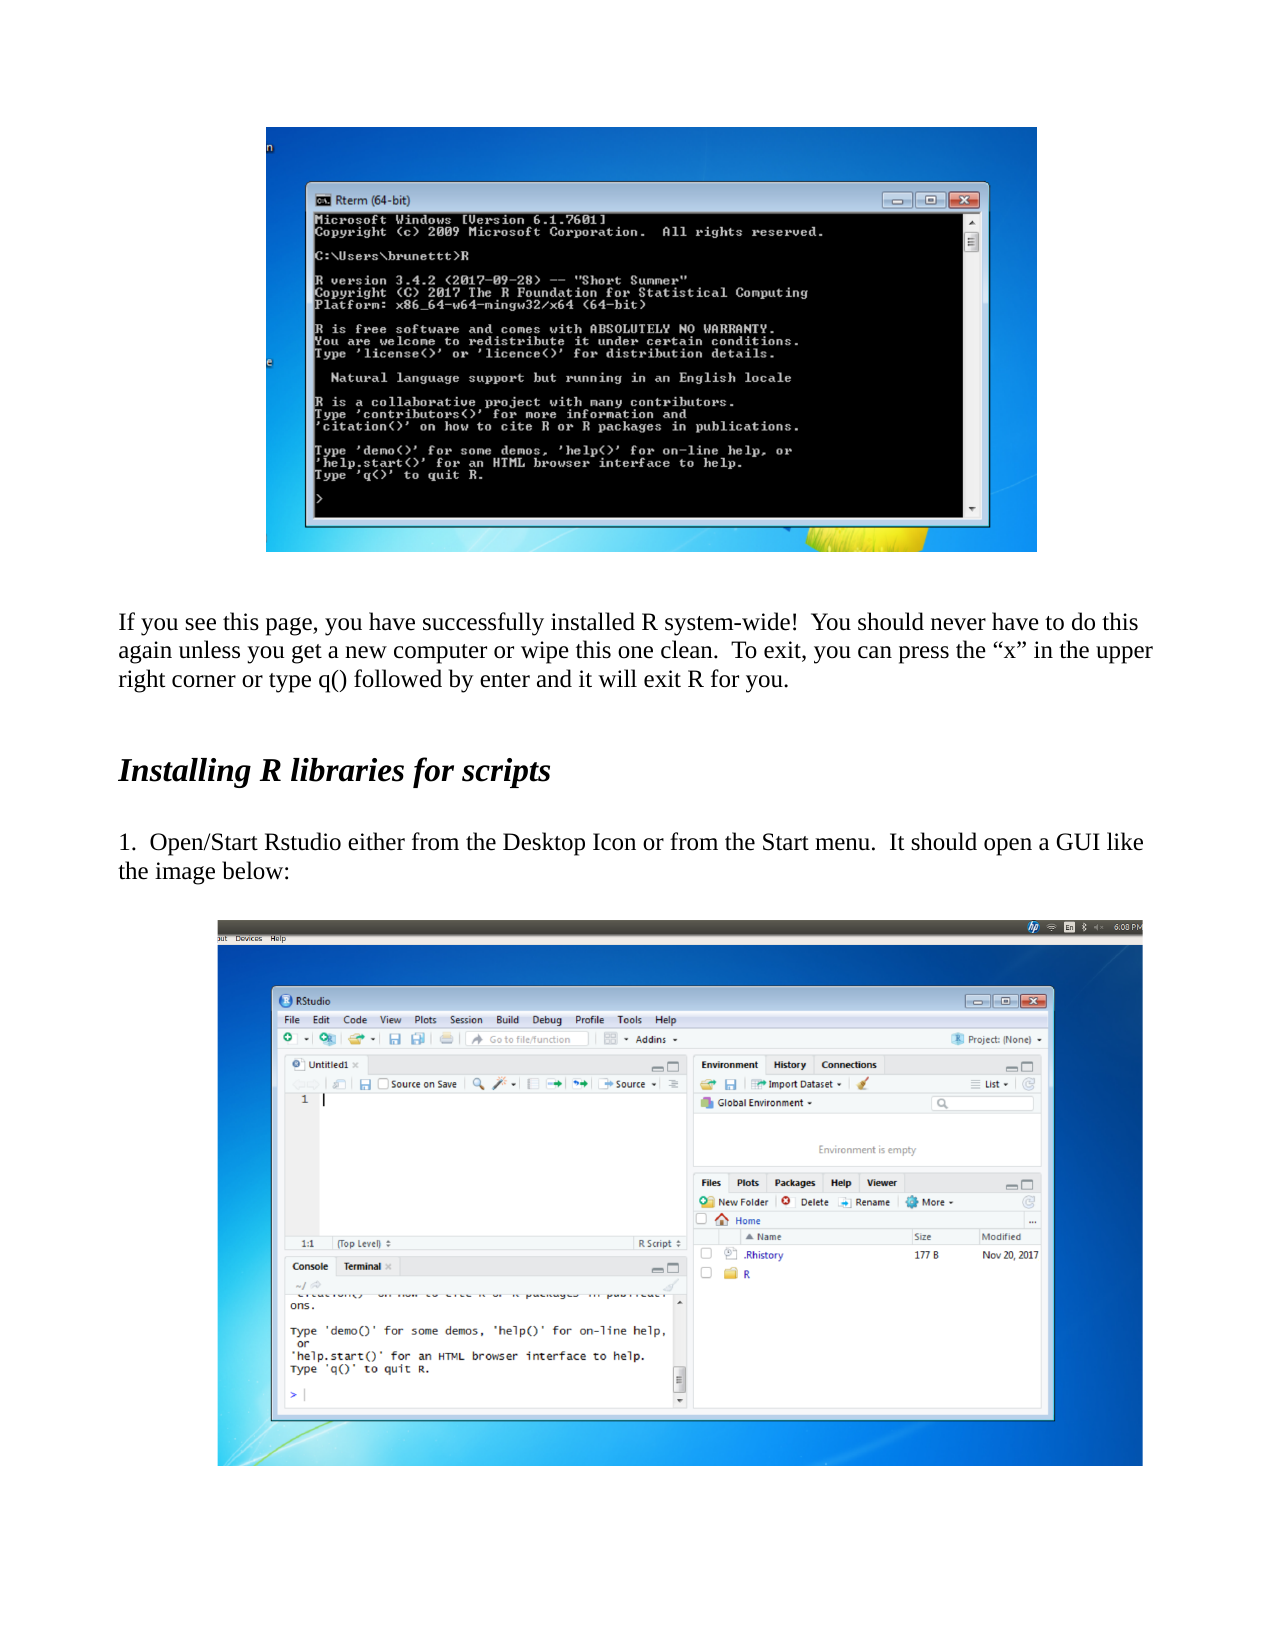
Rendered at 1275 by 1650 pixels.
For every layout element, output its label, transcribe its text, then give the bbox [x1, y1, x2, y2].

text 1. Open/Start Rstudio either from the Desktop Icon or from the Start menu. It should open a GUI like the image below: [118, 827, 1157, 885]
text If you see this page, you have successfully installed R system-wide! You should never have to do this again unless you get a new computer or wipe this one clean. To exit, you can press the “x” in the upper right corner or type q() followed by enter and it will exit R for you. [118, 607, 1157, 693]
picture [744, 127, 987, 552]
text Installing R libraries for scripts [118, 751, 1157, 789]
picture [1112, 920, 1143, 1466]
